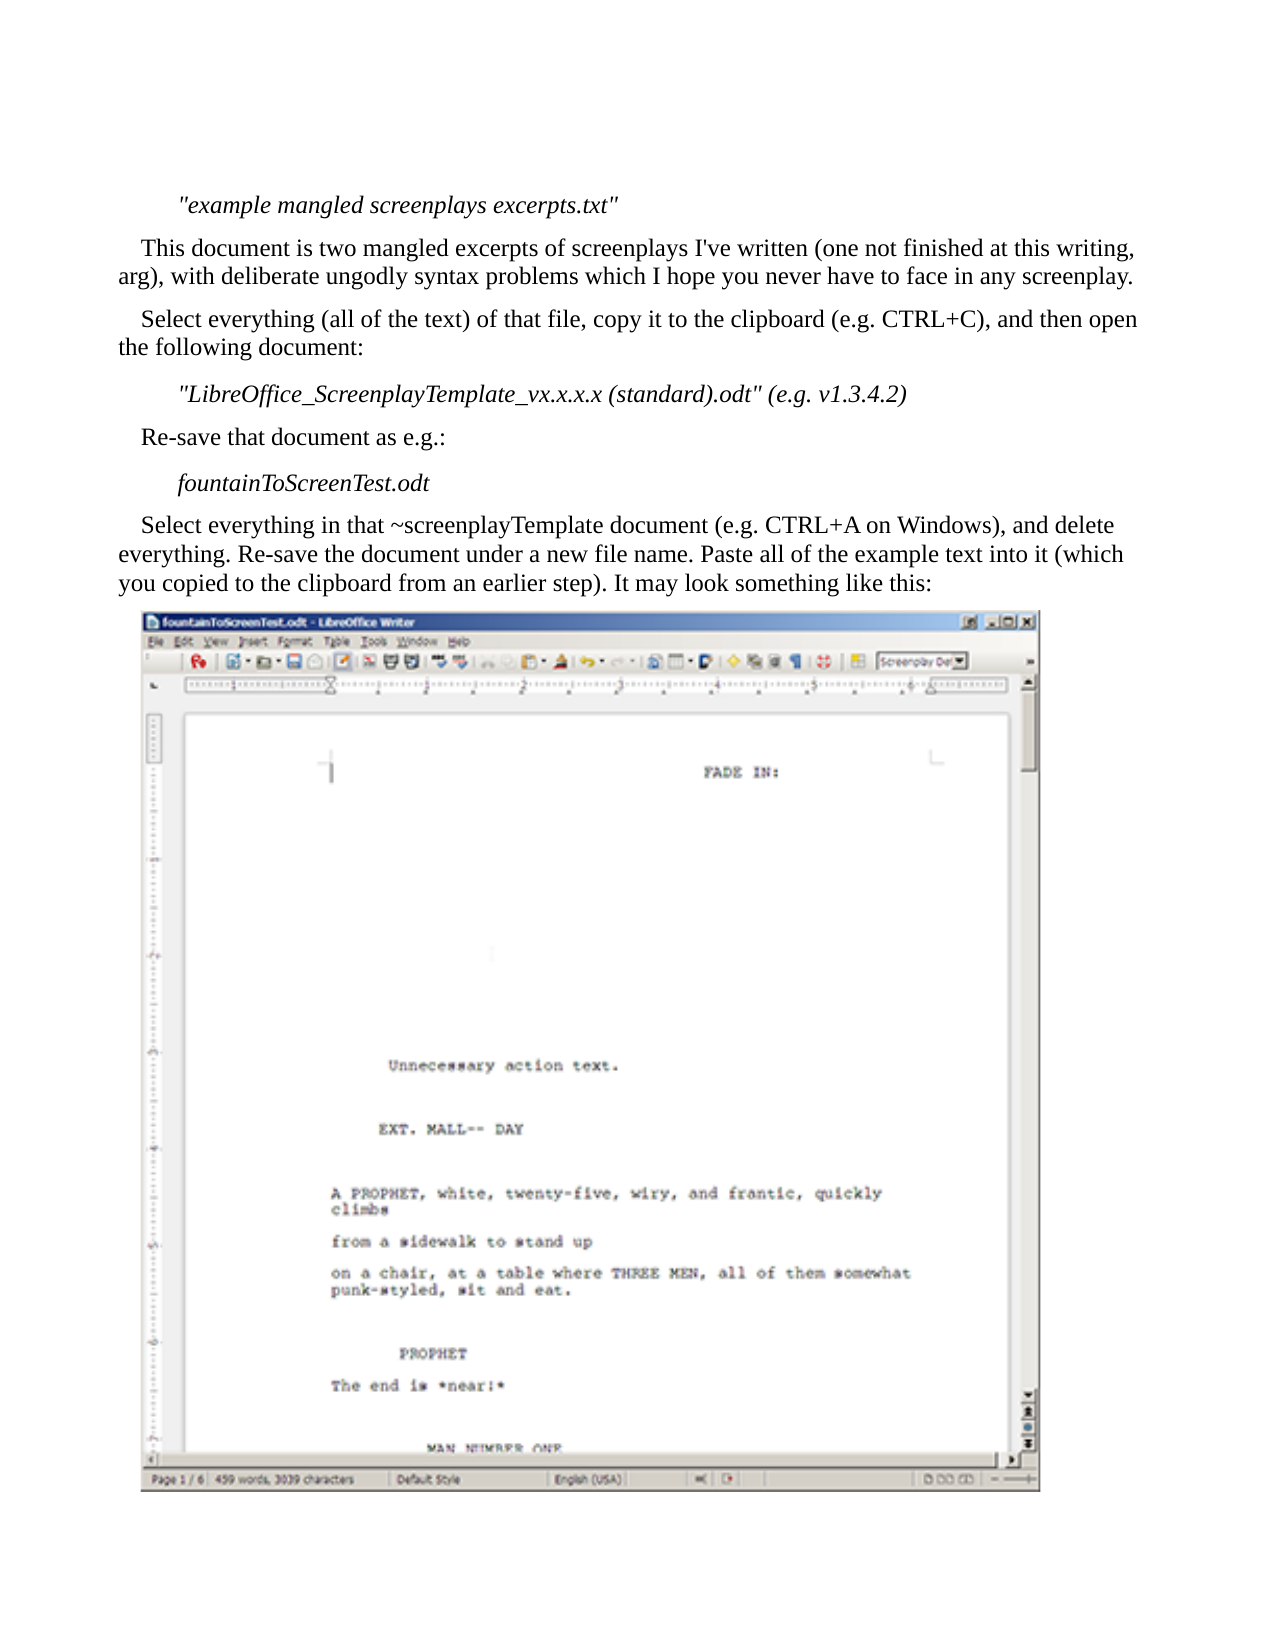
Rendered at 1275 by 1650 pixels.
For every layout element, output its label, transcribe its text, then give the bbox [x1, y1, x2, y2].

text "LibreOffice_ScreenplayTemplate_vx.x.x.x (standard).odt" (e.g. v1.3.4.2) [177, 379, 1098, 408]
text Re-save that document as e.g.: [118, 422, 1157, 450]
text "example mangled screenplays excerpts.txt" [177, 190, 1098, 219]
text Select everything in that ~screenplayTemplate document (e.g. CTRL+A on Windows), and delete everything. Re-save the document under a new file name. Paste all of the example text into it (which you copied to the clipboard from an earlier step). It may look something like this: [118, 511, 1157, 597]
text This document is two mangled excerpts of screenplays I've written (one not finished at this writing, arg), with deliberate ungodly syntax problems which I hope you never have to face in any screenplay. [118, 233, 1157, 290]
text fountainToScreenTest.odt [177, 468, 1098, 497]
picture [140, 610, 1041, 1492]
text Select everything (all of the text) of that file, copy it to the clipboard (e.g. CTRL+C), and then open the following document: [118, 304, 1157, 361]
